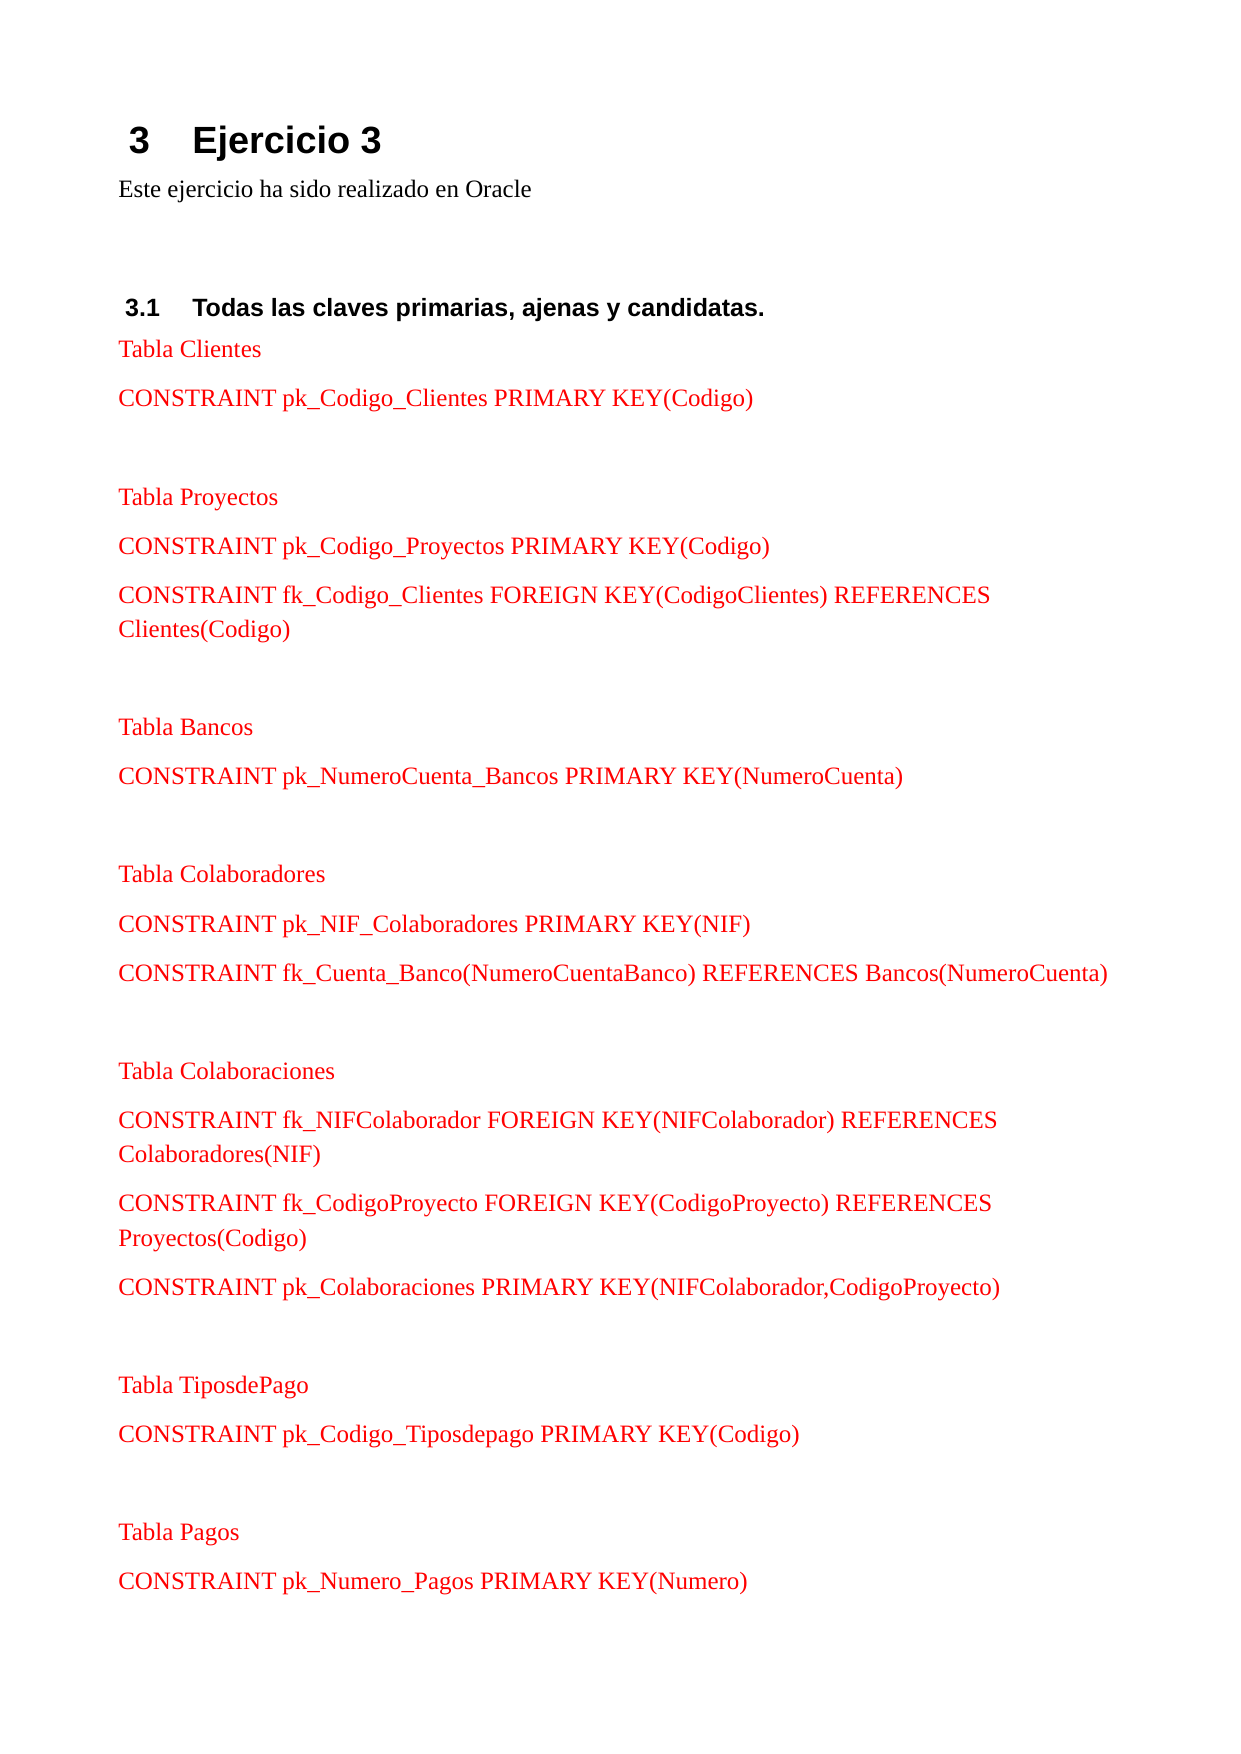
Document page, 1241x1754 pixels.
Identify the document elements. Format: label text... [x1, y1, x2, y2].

text Tabla Colaboradores [118, 859, 1122, 888]
text CONSTRAINT pk_NIF_Colaboradores PRIMARY KEY(NIF) [118, 909, 1122, 937]
text CONSTRAINT fk_Codigo_Clientes FOREIGN KEY(CodigoClientes) REFERENCES Clientes(Codigo) [118, 580, 1122, 643]
text CONSTRAINT pk_Colaboraciones PRIMARY KEY(NIFColaborador,CodigoProyecto) [118, 1272, 1122, 1301]
text CONSTRAINT pk_Numero_Pagos PRIMARY KEY(Numero) [118, 1566, 1122, 1595]
text CONSTRAINT fk_CodigoProyecto FOREIGN KEY(CodigoProyecto) REFERENCES Proyectos(Codigo) [118, 1188, 1122, 1252]
text CONSTRAINT pk_Codigo_Proyectos PRIMARY KEY(Codigo) [118, 531, 1122, 559]
text CONSTRAINT pk_Codigo_Tiposdepago PRIMARY KEY(Codigo) [118, 1419, 1122, 1448]
text Tabla Proyectos [118, 482, 1122, 510]
text Tabla Bancos [118, 712, 1122, 741]
subtitle Ejercicio 3 [118, 118, 1122, 162]
text Tabla TiposdePago [118, 1370, 1122, 1399]
text Tabla Colaboraciones [118, 1056, 1122, 1084]
text Este ejercicio ha sido realizado en Oracle [118, 174, 1122, 203]
text CONSTRAINT pk_Codigo_Clientes PRIMARY KEY(Codigo) [118, 383, 1122, 412]
subtitle Todas las claves primarias, ajenas y candidatas. [118, 293, 1122, 322]
text CONSTRAINT fk_NIFColaborador FOREIGN KEY(NIFColaborador) REFERENCES Colaboradores(NIF) [118, 1105, 1122, 1168]
text CONSTRAINT pk_NumeroCuenta_Bancos PRIMARY KEY(NumeroCuenta) [118, 761, 1122, 790]
text Tabla Clientes [118, 334, 1122, 363]
text CONSTRAINT fk_Cuenta_Banco(NumeroCuentaBanco) REFERENCES Bancos(NumeroCuenta) [118, 958, 1122, 986]
text Tabla Pagos [118, 1517, 1122, 1546]
